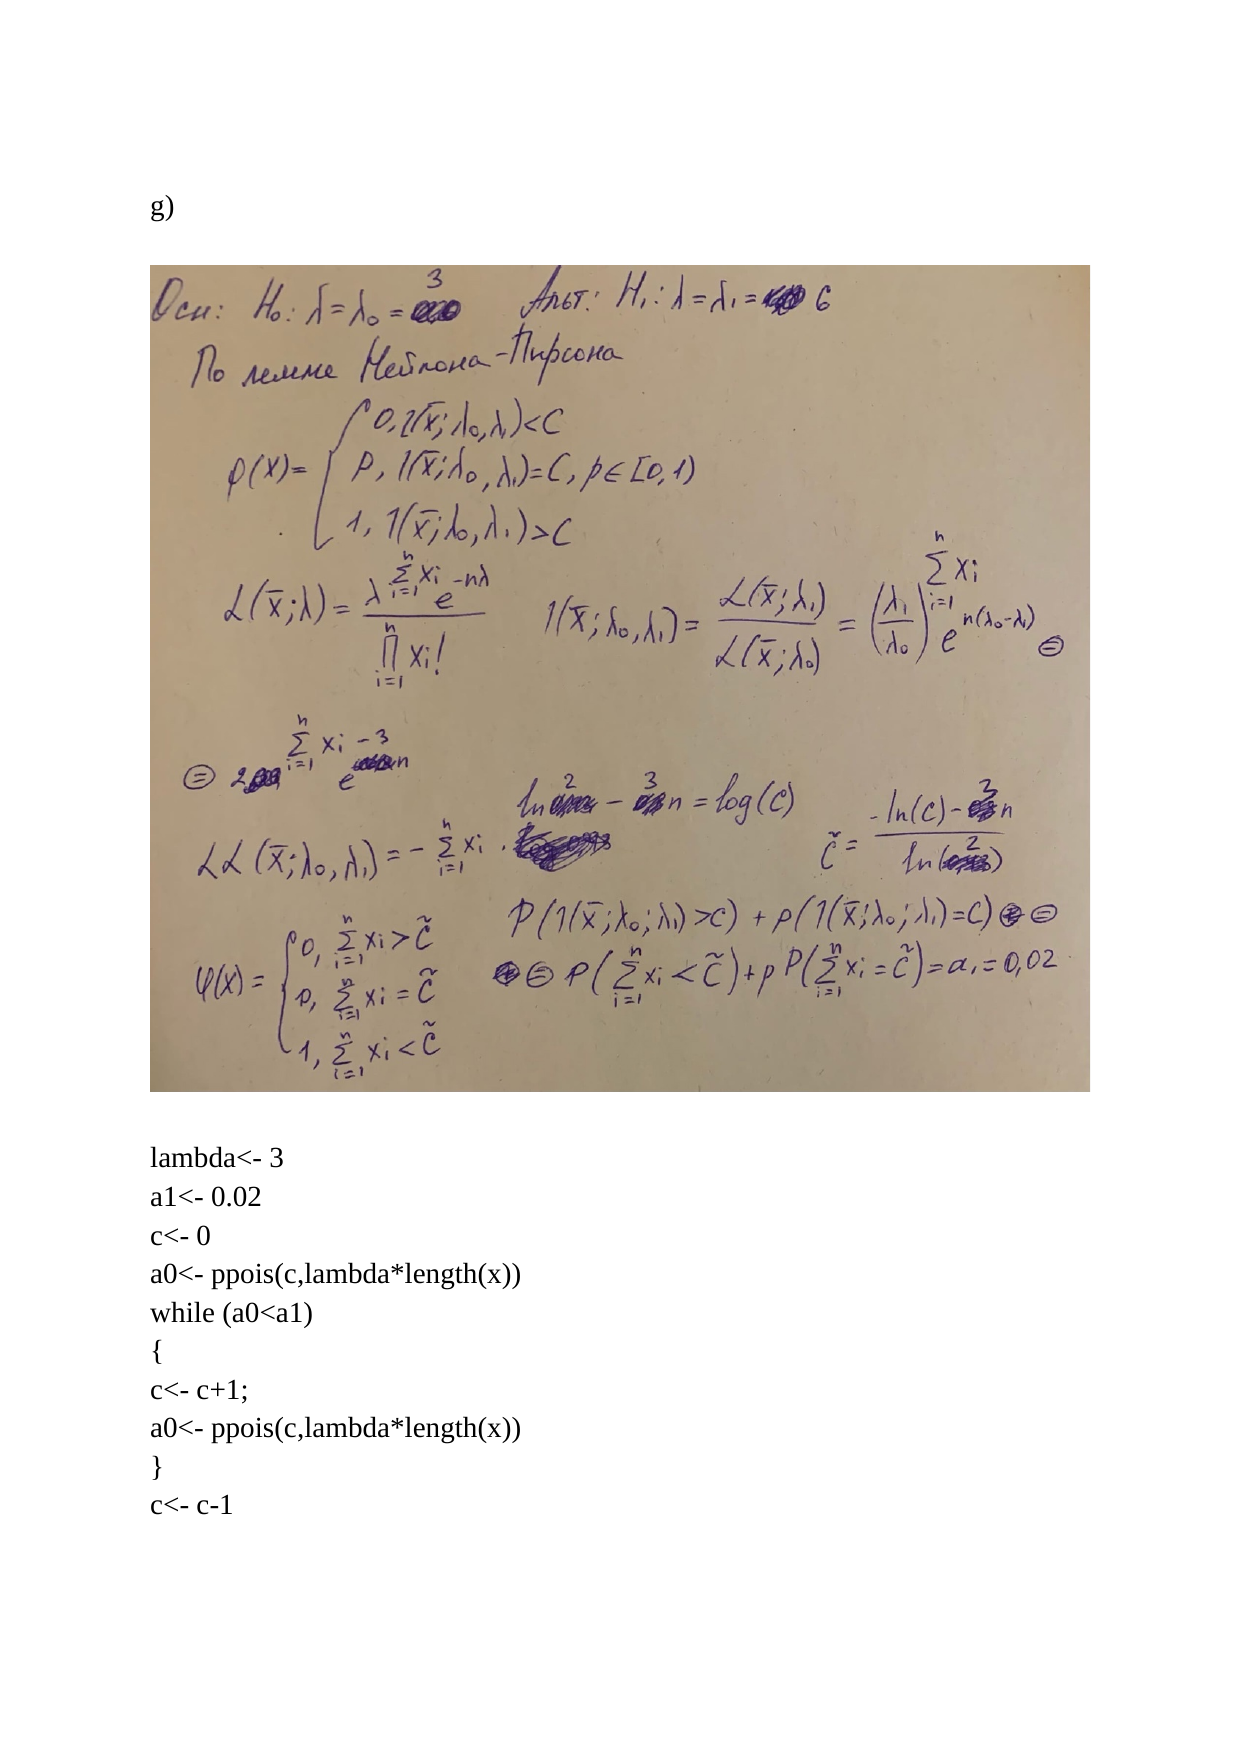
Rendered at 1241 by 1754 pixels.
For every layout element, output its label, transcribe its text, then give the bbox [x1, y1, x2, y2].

text a0<- ppois(c,lambda*length(x)) [150, 1256, 1090, 1290]
text a1<- 0.02 [150, 1179, 1090, 1213]
text lambda<- 3 [150, 1141, 1090, 1174]
text c<- c-1 [150, 1487, 1090, 1521]
text c<- c+1; [150, 1372, 1090, 1405]
text } [150, 1449, 1090, 1482]
picture [150, 265, 1091, 1092]
text { [150, 1333, 1090, 1367]
text while (a0<a1) [150, 1295, 1090, 1328]
text a0<- ppois(c,lambda*length(x)) [150, 1410, 1090, 1444]
text c<- 0 [150, 1218, 1090, 1251]
text g) [150, 188, 1090, 222]
